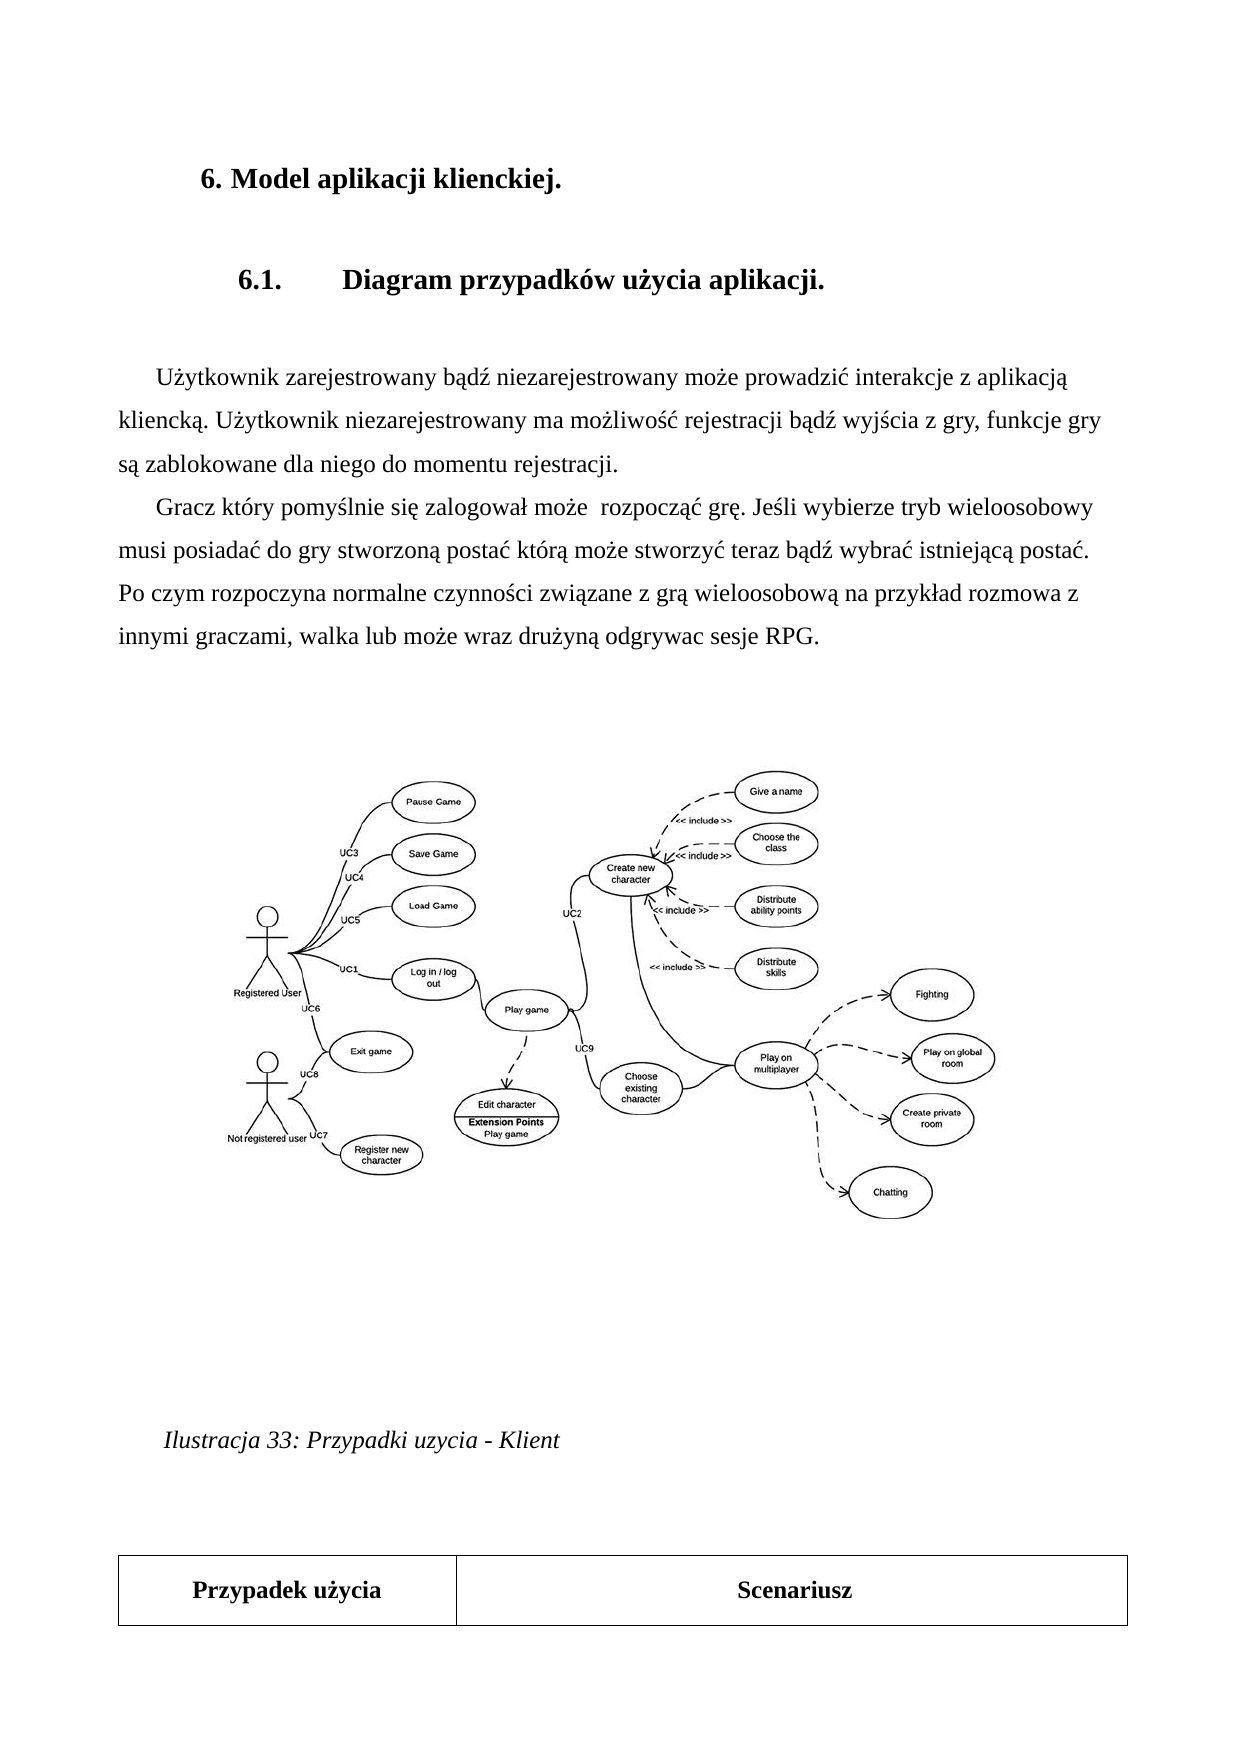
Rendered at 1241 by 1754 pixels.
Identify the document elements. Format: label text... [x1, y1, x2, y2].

picture [163, 720, 1077, 1426]
text Gracz który pomyślnie się zalogował może rozpocząć grę. Jeśli wybierze tryb wieloosobowy musi posiadać do gry stworzoną postać którą może stworzyć teraz bądź wybrać istniejącą postać. Po czym rozpoczyna normalne czynności związane z grą wieloosobową na przykład rozmowa z innymi graczami, walka lub może wraz drużyną odgrywac sesje RPG. [118, 492, 1122, 650]
list Model aplikacji klienckiej. [193, 161, 1122, 195]
table_header Scenariusz [457, 1556, 1127, 1625]
text Ilustracja 33: Przypadki uzycia - Klient [163, 1426, 1077, 1454]
text Użytkownik zarejestrowany bądź niezarejestrowany może prowadzić interakcje z aplikacją kliencką. Użytkownik niezarejestrowany ma możliwość rejestracji bądź wyjścia z gry, funkcje gry są zablokowane dla niego do momentu rejestracji. [118, 362, 1122, 477]
table_header Przypadek użycia [119, 1556, 456, 1625]
list Diagram przypadków użycia aplikacji. [231, 262, 1122, 295]
